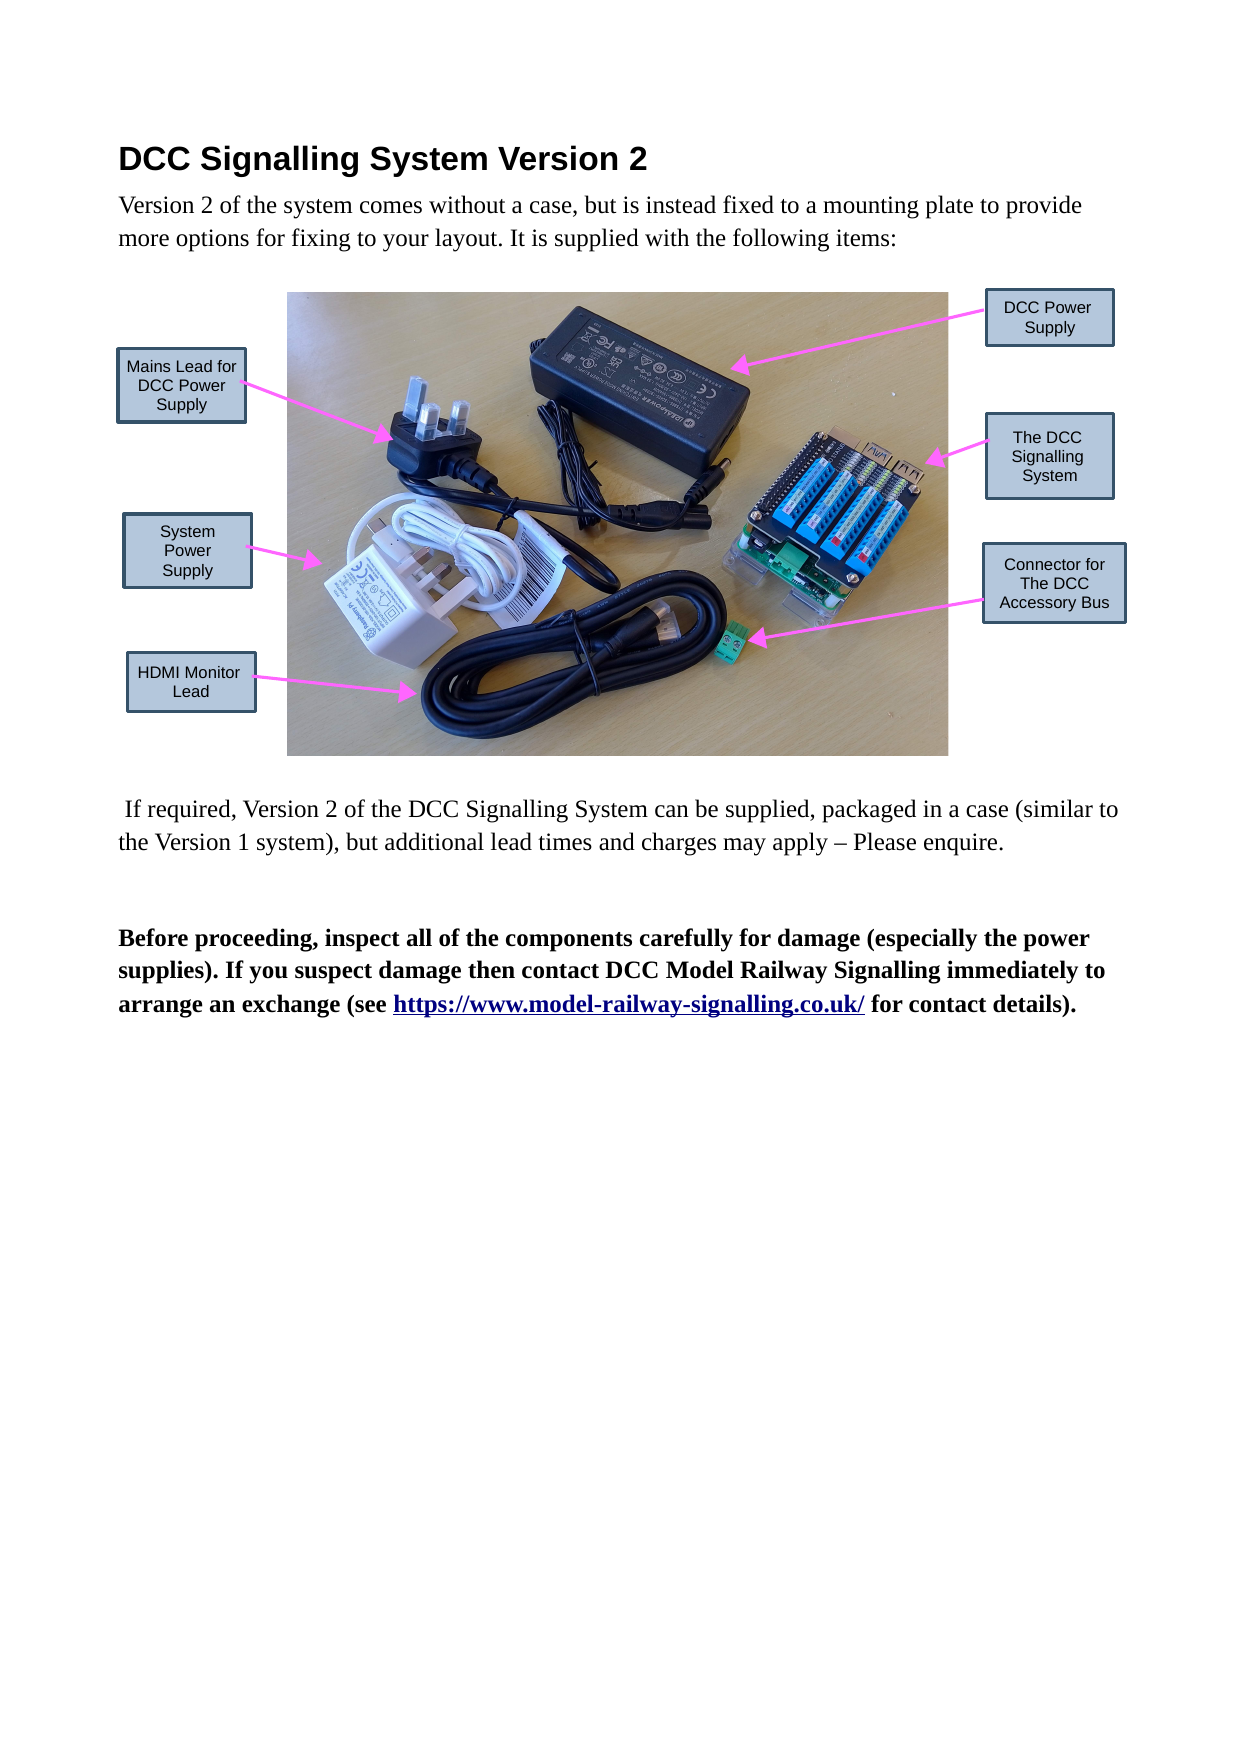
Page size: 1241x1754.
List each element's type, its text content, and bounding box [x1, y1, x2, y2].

picture [287, 292, 949, 756]
subtitle DCC Signalling System Version 2 [118, 139, 1122, 178]
text Before proceeding, inspect all of the components carefully for damage (especially the power supplies). If you suspect damage then contact DCC Model Railway Signalling immediately to arrange an exchange (see https://www.model-railway-signalling.co.uk/ for contact details). [118, 923, 1122, 1017]
text Version 2 of the system comes without a case, but is instead fixed to a mounting plate to provide more options for fixing to your layout. It is supplied with the following items: [118, 190, 1122, 252]
text If required, Version 2 of the DCC Signalling System can be supplied, packaged in a case (similar to the Version 1 system), but additional lead times and charges may apply – Please enquire. [118, 794, 1122, 856]
